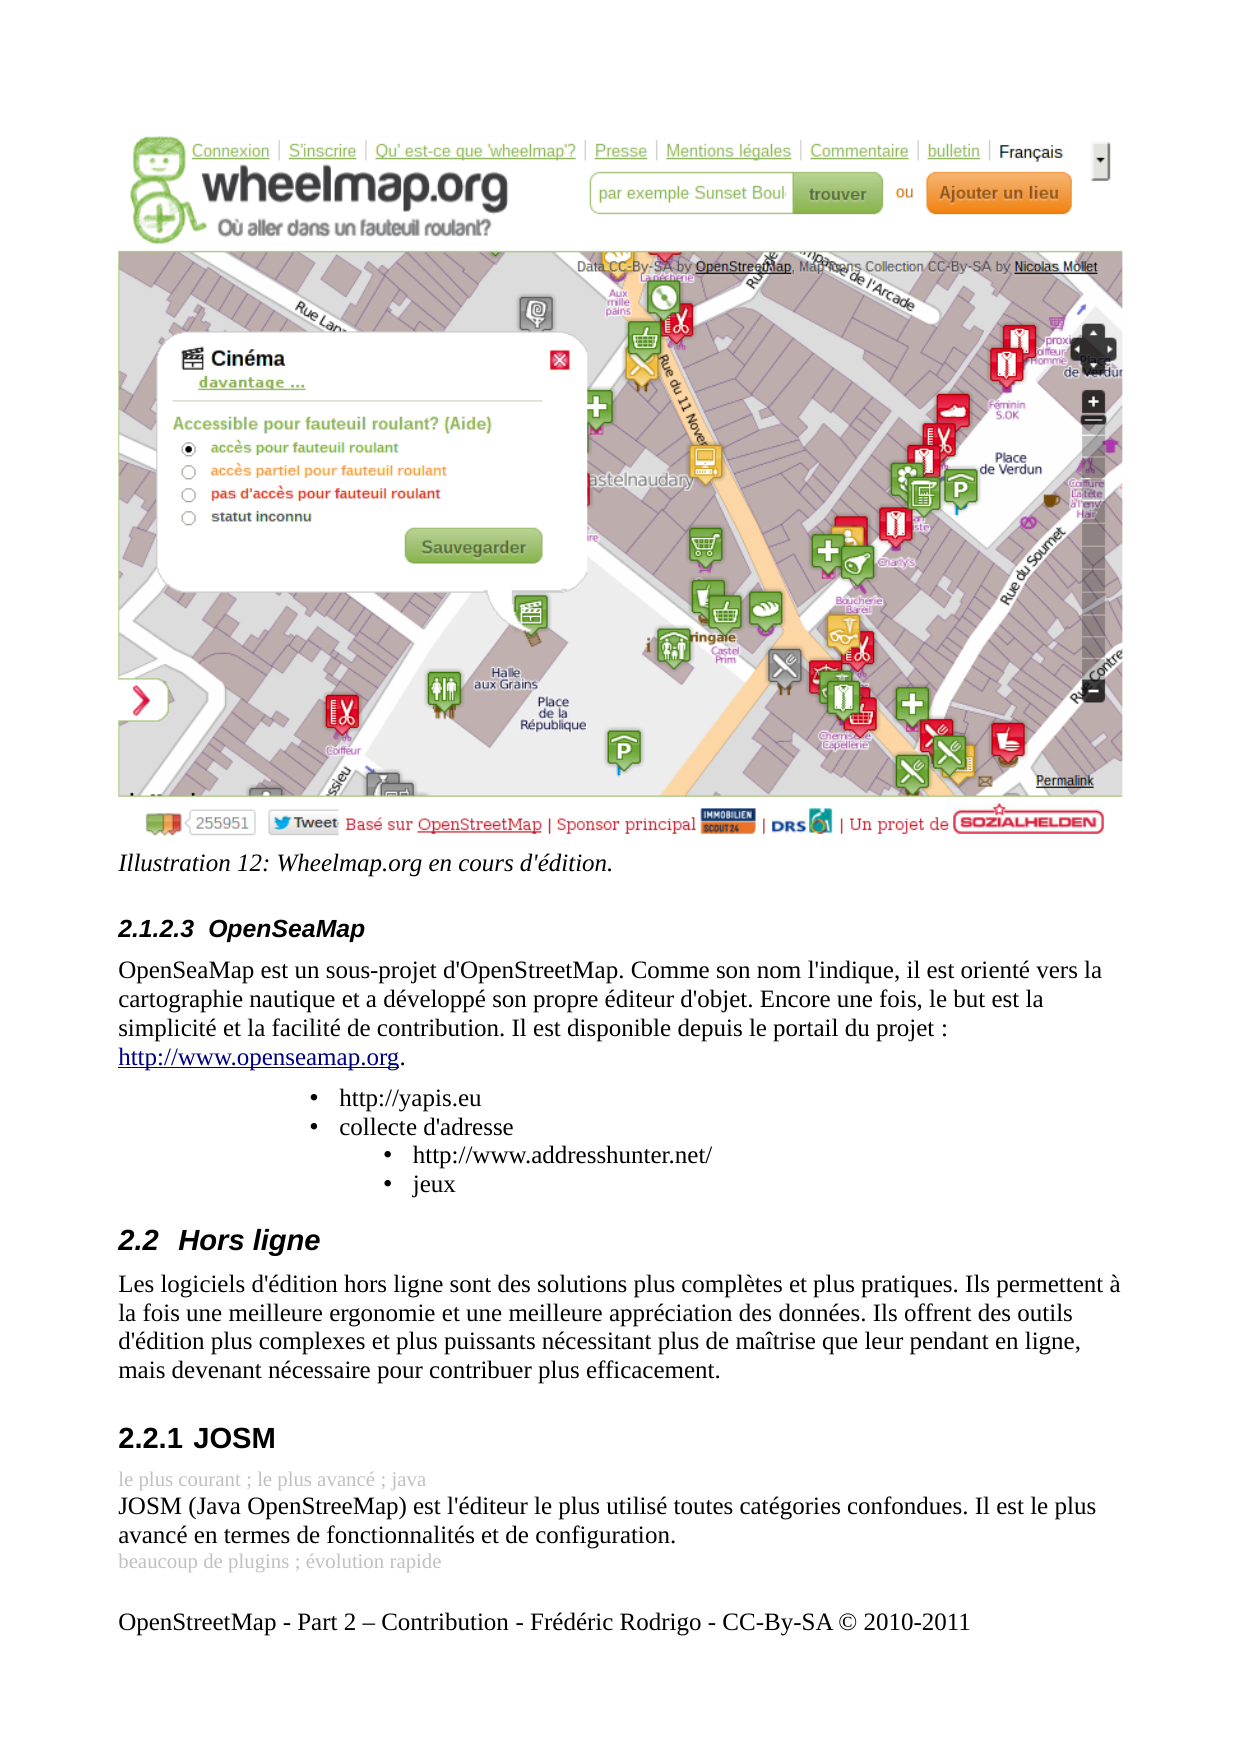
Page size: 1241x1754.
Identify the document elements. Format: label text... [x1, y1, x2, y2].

subtitle OpenSeaMap [118, 914, 1122, 943]
list jeux [383, 1169, 1122, 1198]
text JOSM (Java OpenStreeMap) est l'éditeur le plus utilisé toutes catégories confondues. Il est le plus avancé en termes de fonctionnalités et de configuration. [118, 1491, 1122, 1549]
text Illustration 12: Wheelmap.org en cours d'édition. [118, 848, 1122, 877]
list collecte d'adresse [309, 1112, 1122, 1140]
picture [118, 130, 1123, 848]
list http://www.addresshunter.net/ [383, 1140, 1122, 1169]
list http://yapis.eu [309, 1083, 1122, 1112]
subtitle Hors ligne [118, 1223, 1122, 1256]
text OpenSeaMap est un sous-projet d'OpenStreetMap. Comme son nom l'indique, il est orienté vers la cartographie nautique et a développé son propre éditeur d'objet. Encore une fois, le but est la simplicité et la facilité de contribution. Il est disponible depuis le portail du projet : http://www.openseamap.org. [118, 955, 1122, 1070]
text beaucoup de plugins ; évolution rapide [118, 1549, 1122, 1573]
text le plus courant ; le plus avancé ; java [118, 1467, 1122, 1491]
subtitle JOSM [118, 1421, 1122, 1455]
text Les logiciels d'édition hors ligne sont des solutions plus complètes et plus pratiques. Ils permettent à la fois une meilleure ergonomie et une meilleure appréciation des données. Ils offrent des outils d'édition plus complexes et plus puissants nécessitant plus de maîtrise que leur pendant en ligne, mais devenant nécessaire pour contribuer plus efficacement. [118, 1269, 1122, 1384]
